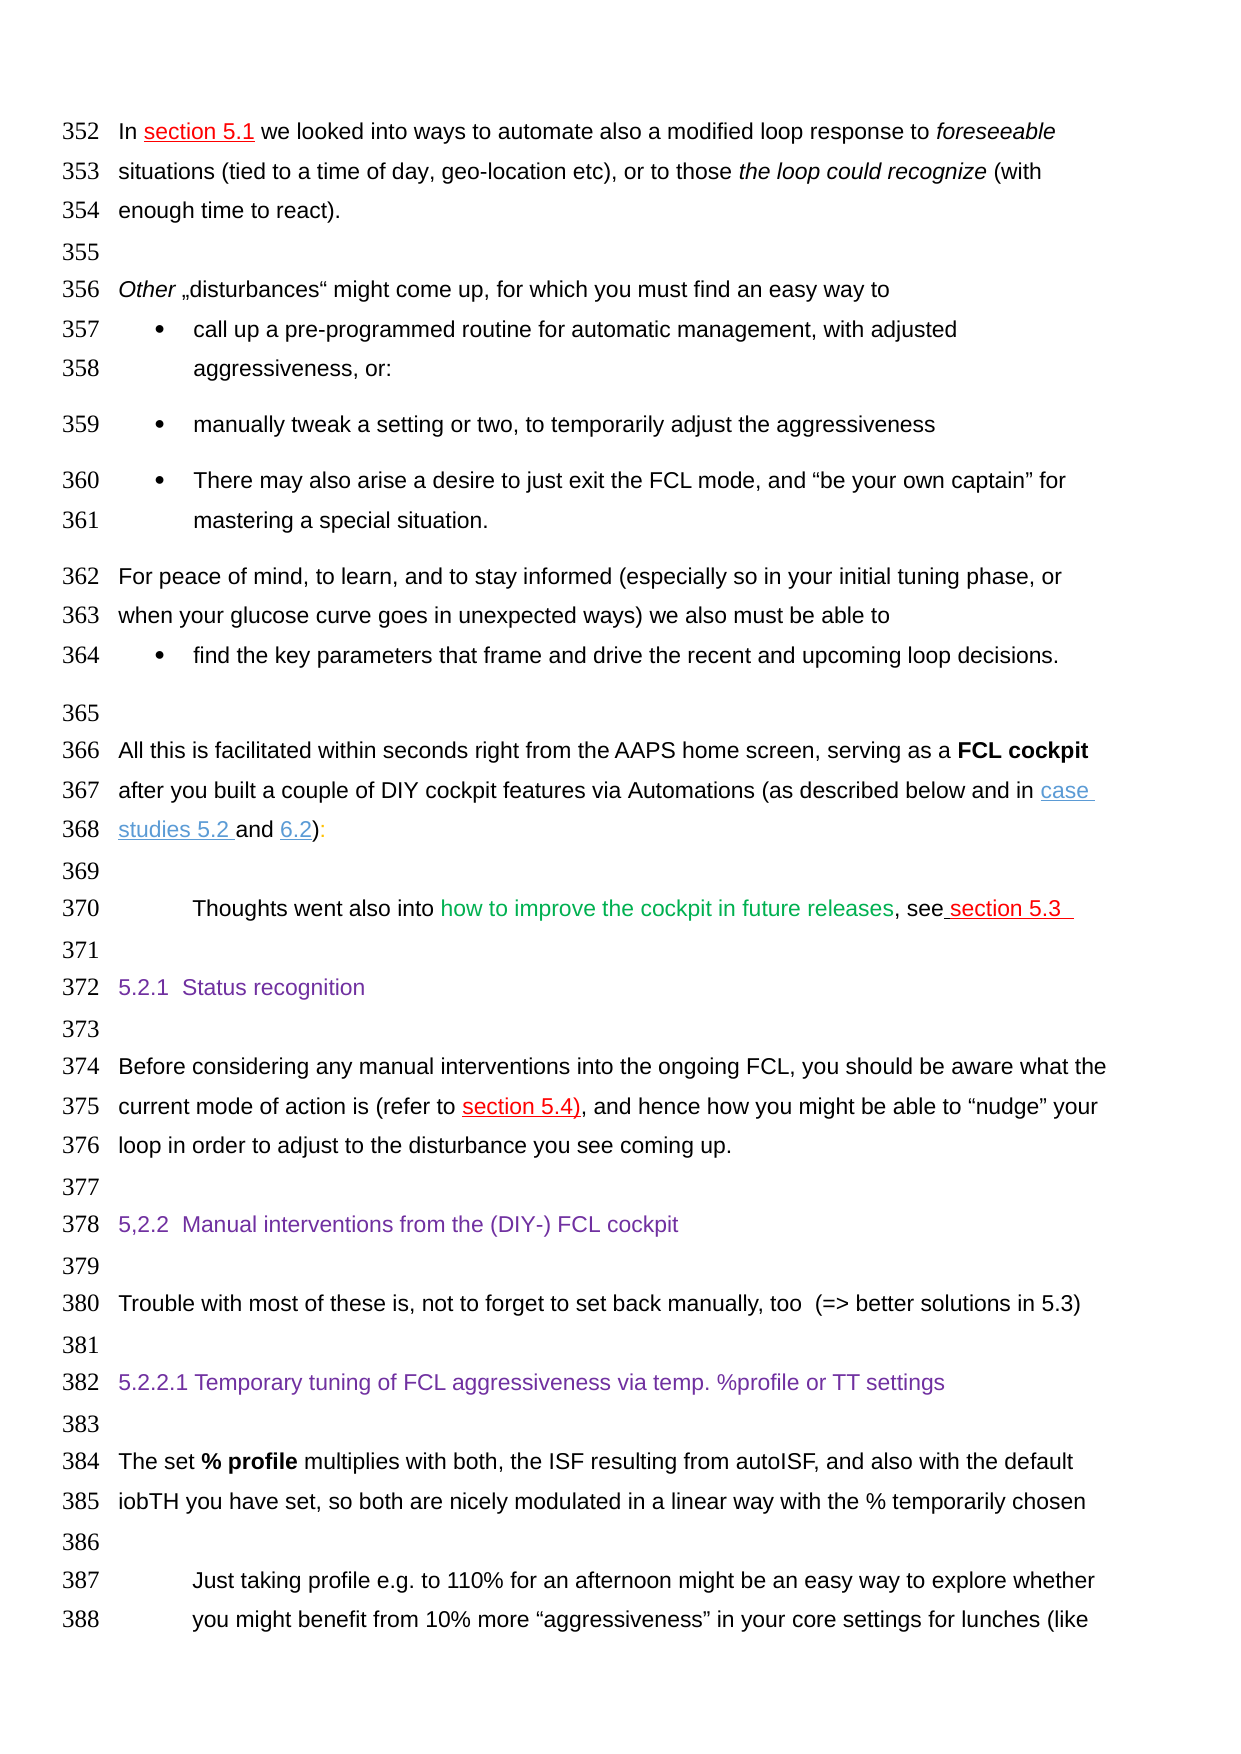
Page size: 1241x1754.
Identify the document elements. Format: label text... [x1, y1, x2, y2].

text The set % profile multiplies with both, the ISF resulting from autoISF, and also with the default iobTH you have set, so both are nicely modulated in a linear way with the % temporarily chosen [118, 1448, 1122, 1514]
text For peace of mind, to learn, and to stay informed (especially so in your initial tuning phase, or when your glucose curve goes in unexpected ways) we also must be able to [118, 563, 1122, 629]
text Just taking profile e.g. to 110% for an afternoon might be an easy way to explore whether you might benefit from 10% more “aggressiveness” in your core settings for lunches (like [192, 1567, 1122, 1632]
text Thoughts went also into how to improve the cockpit in future releases, see section 5.3 [192, 895, 1122, 922]
list call up a pre-programmed routine for automatic management, with adjusted aggressiveness, or: [156, 316, 1122, 381]
text 5,2.2 Manual interventions from the (DIY-) FCL cockpit [118, 1211, 1122, 1238]
text 5.2.1 Status recognition [118, 974, 1122, 1001]
text All this is facilitated within seconds right from the AAPS home screen, serving as a FCL cockpit after you built a couple of DIY cockpit features via Automations (as described below and in case studies 5.2 and 6.2): [118, 737, 1122, 843]
text In section 5.1 we looked into ways to automate also a modified loop response to foreseeable situations (tied to a time of day, geo-location etc), or to those the loop could recognize (with enough time to react). [118, 118, 1122, 223]
list manually tweak a setting or two, to temporarily adjust the aggressiveness [156, 411, 1122, 437]
text Before considering any manual interventions into the ongoing FCL, you should be aware what the current mode of action is (refer to section 5.4), and hence how you might be able to “nudge” your loop in order to adjust to the disturbance you see coming up. [118, 1053, 1122, 1159]
list There may also arise a desire to just exit the FCL mode, and “be your own captain” for mastering a special situation. [156, 467, 1122, 533]
text 5.2.2.1 Temporary tuning of FCL aggressiveness via temp. %profile or TT settings [118, 1369, 1122, 1396]
text Other „disturbances“ might come up, for which you must find an easy way to [118, 276, 1122, 302]
list find the key parameters that frame and drive the recent and upcoming loop decisions. [156, 642, 1122, 668]
text Trouble with most of these is, not to forget to set back manually, too (=> better solutions in 5.3) [118, 1290, 1122, 1317]
